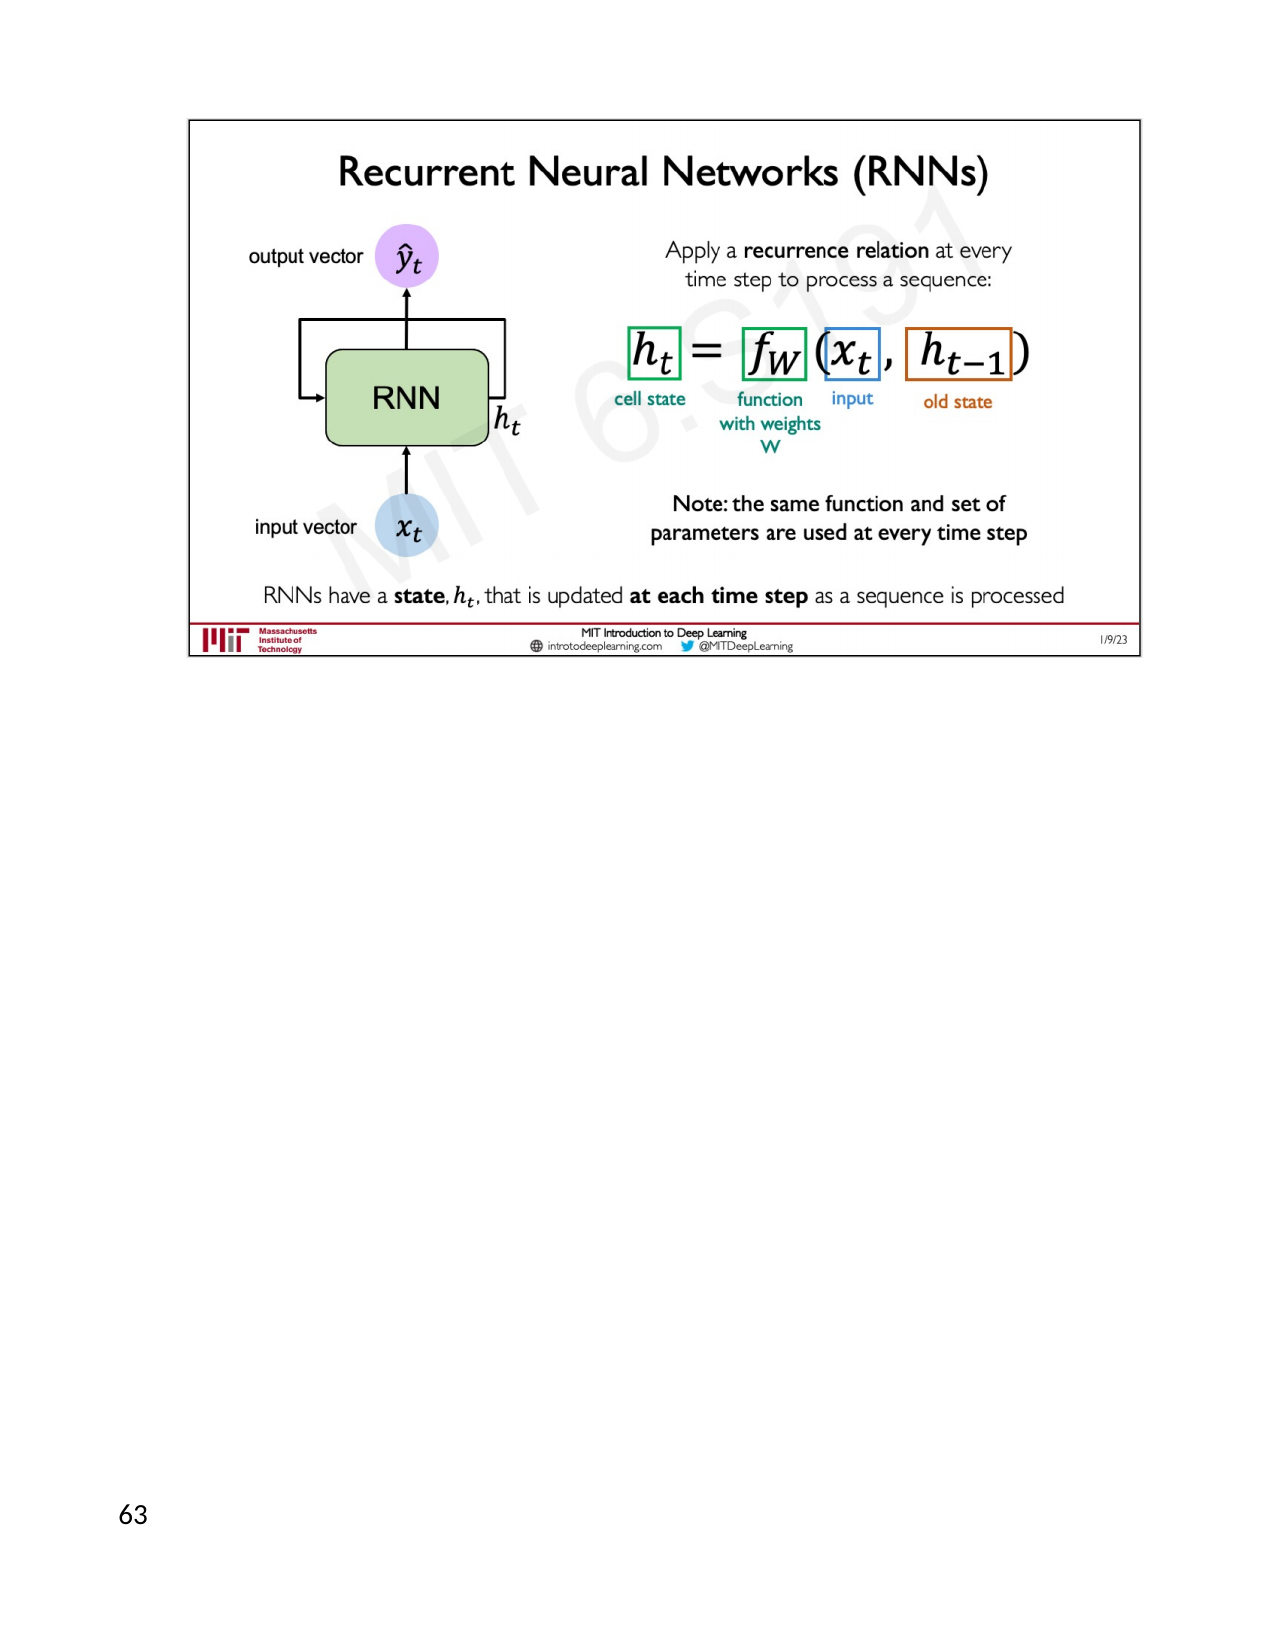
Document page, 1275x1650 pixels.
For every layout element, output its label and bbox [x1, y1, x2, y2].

picture [186, 118, 1143, 658]
